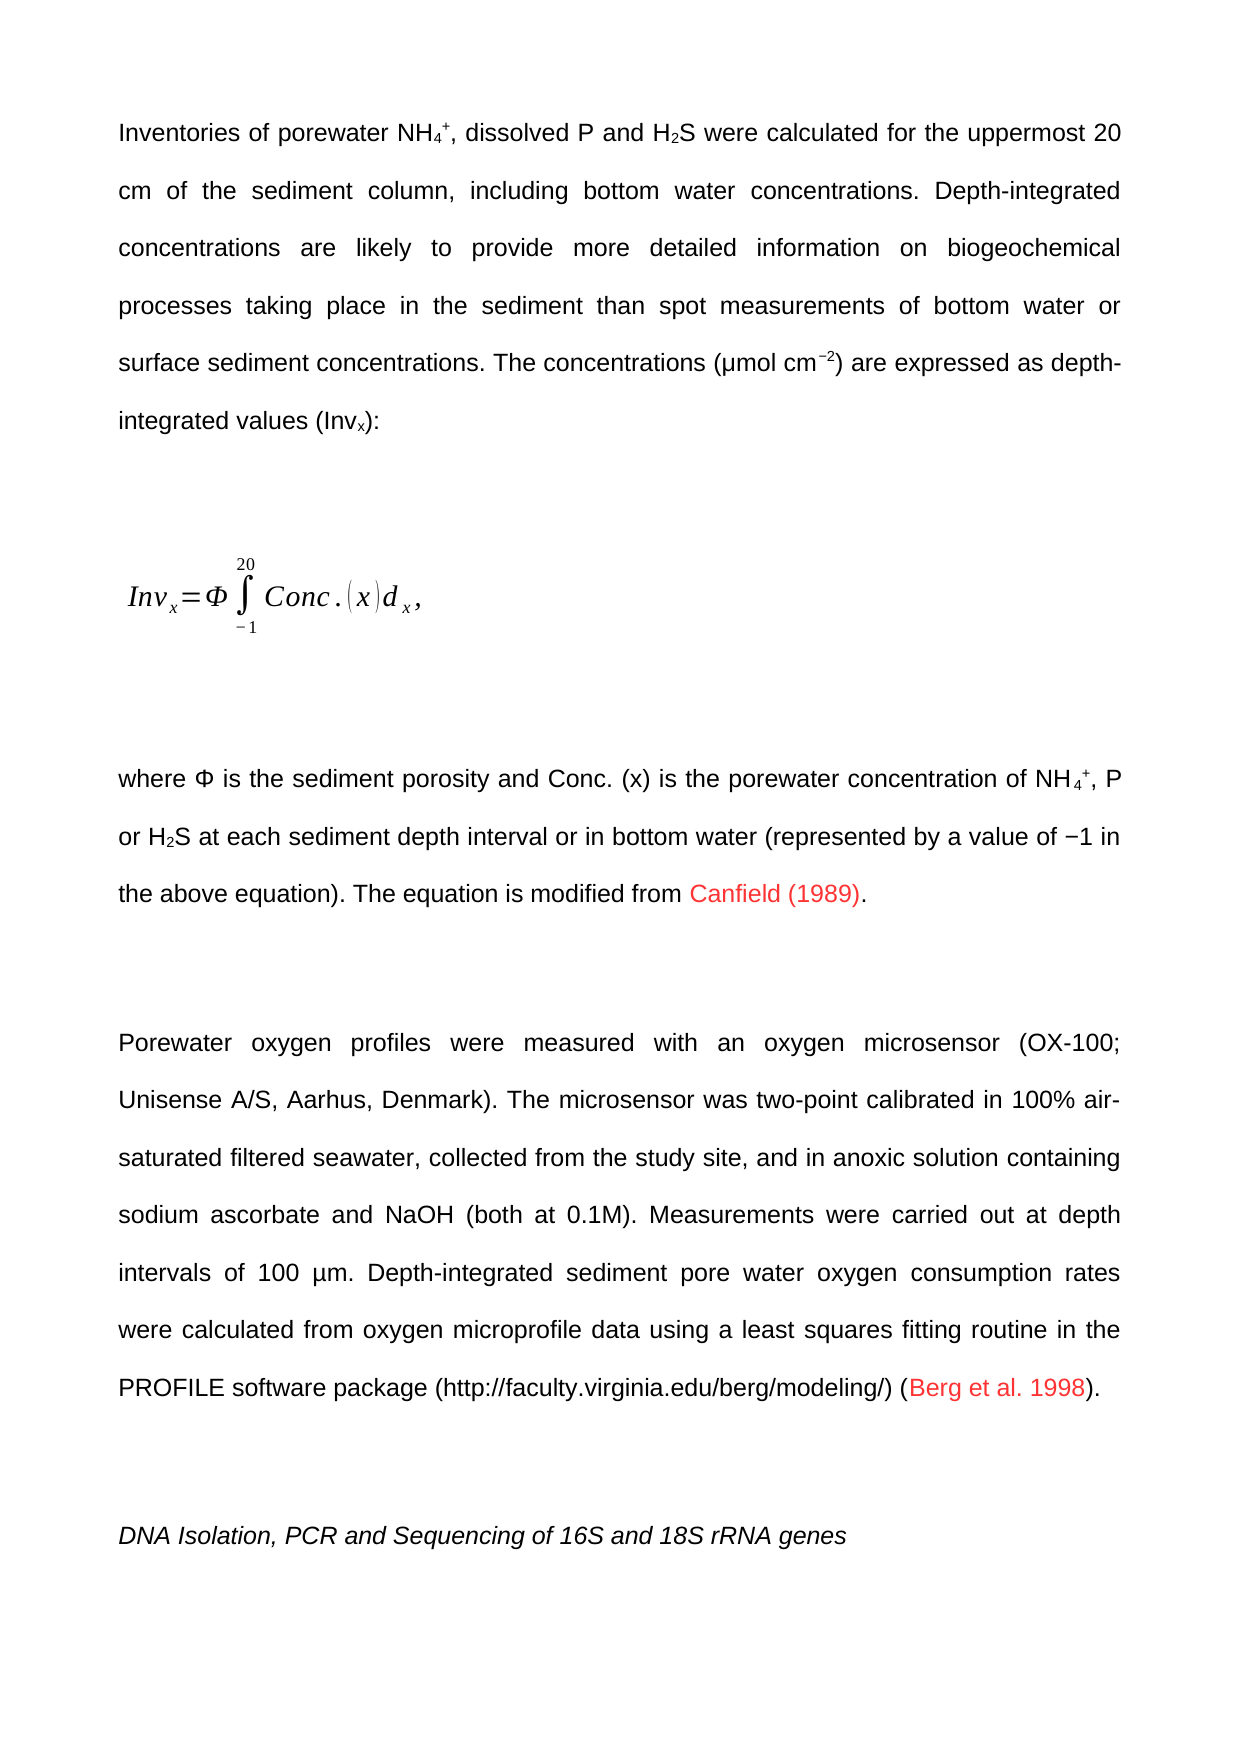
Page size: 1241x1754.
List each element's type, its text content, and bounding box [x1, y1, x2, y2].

text Porewater oxygen profiles were measured with an oxygen microsensor (OX-100; Unisense A/S, Aarhus, Denmark). The microsensor was two-point calibrated in 100% air-saturated filtered seawater, collected from the study site, and in anoxic solution containing sodium ascorbate and NaOH (both at 0.1M). Measurements were carried out at depth intervals of 100 µm. Depth-integrated sediment pore water oxygen consumption rates were calculated from oxygen microprofile data using a least squares fitting routine in the PROFILE software package (http://faculty.virginia.edu/berg/modeling/) (Berg et al. 1998). [118, 1028, 1122, 1402]
text where Φ is the sediment porosity and Conc. (x) is the porewater concentration of NH4+, P or H2S at each sediment depth interval or in bottom water (represented by a value of −1 in the above equation). The equation is modified from Canfield (1989). [118, 764, 1122, 908]
text Inventories of porewater NH4+, dissolved P and H2S were calculated for the uppermost 20 cm of the sediment column, including bottom water concentrations. Depth-integrated concentrations are likely to provide more detailed information on biogeochemical processes taking place in the sediment than spot measurements of bottom water or surface sediment concentrations. The concentrations (μmol cm−2) are expressed as depth-integrated values (Invx): [118, 118, 1122, 434]
text DNA Isolation, PCR and Sequencing of 16S and 18S rRNA genes [118, 1521, 1122, 1550]
